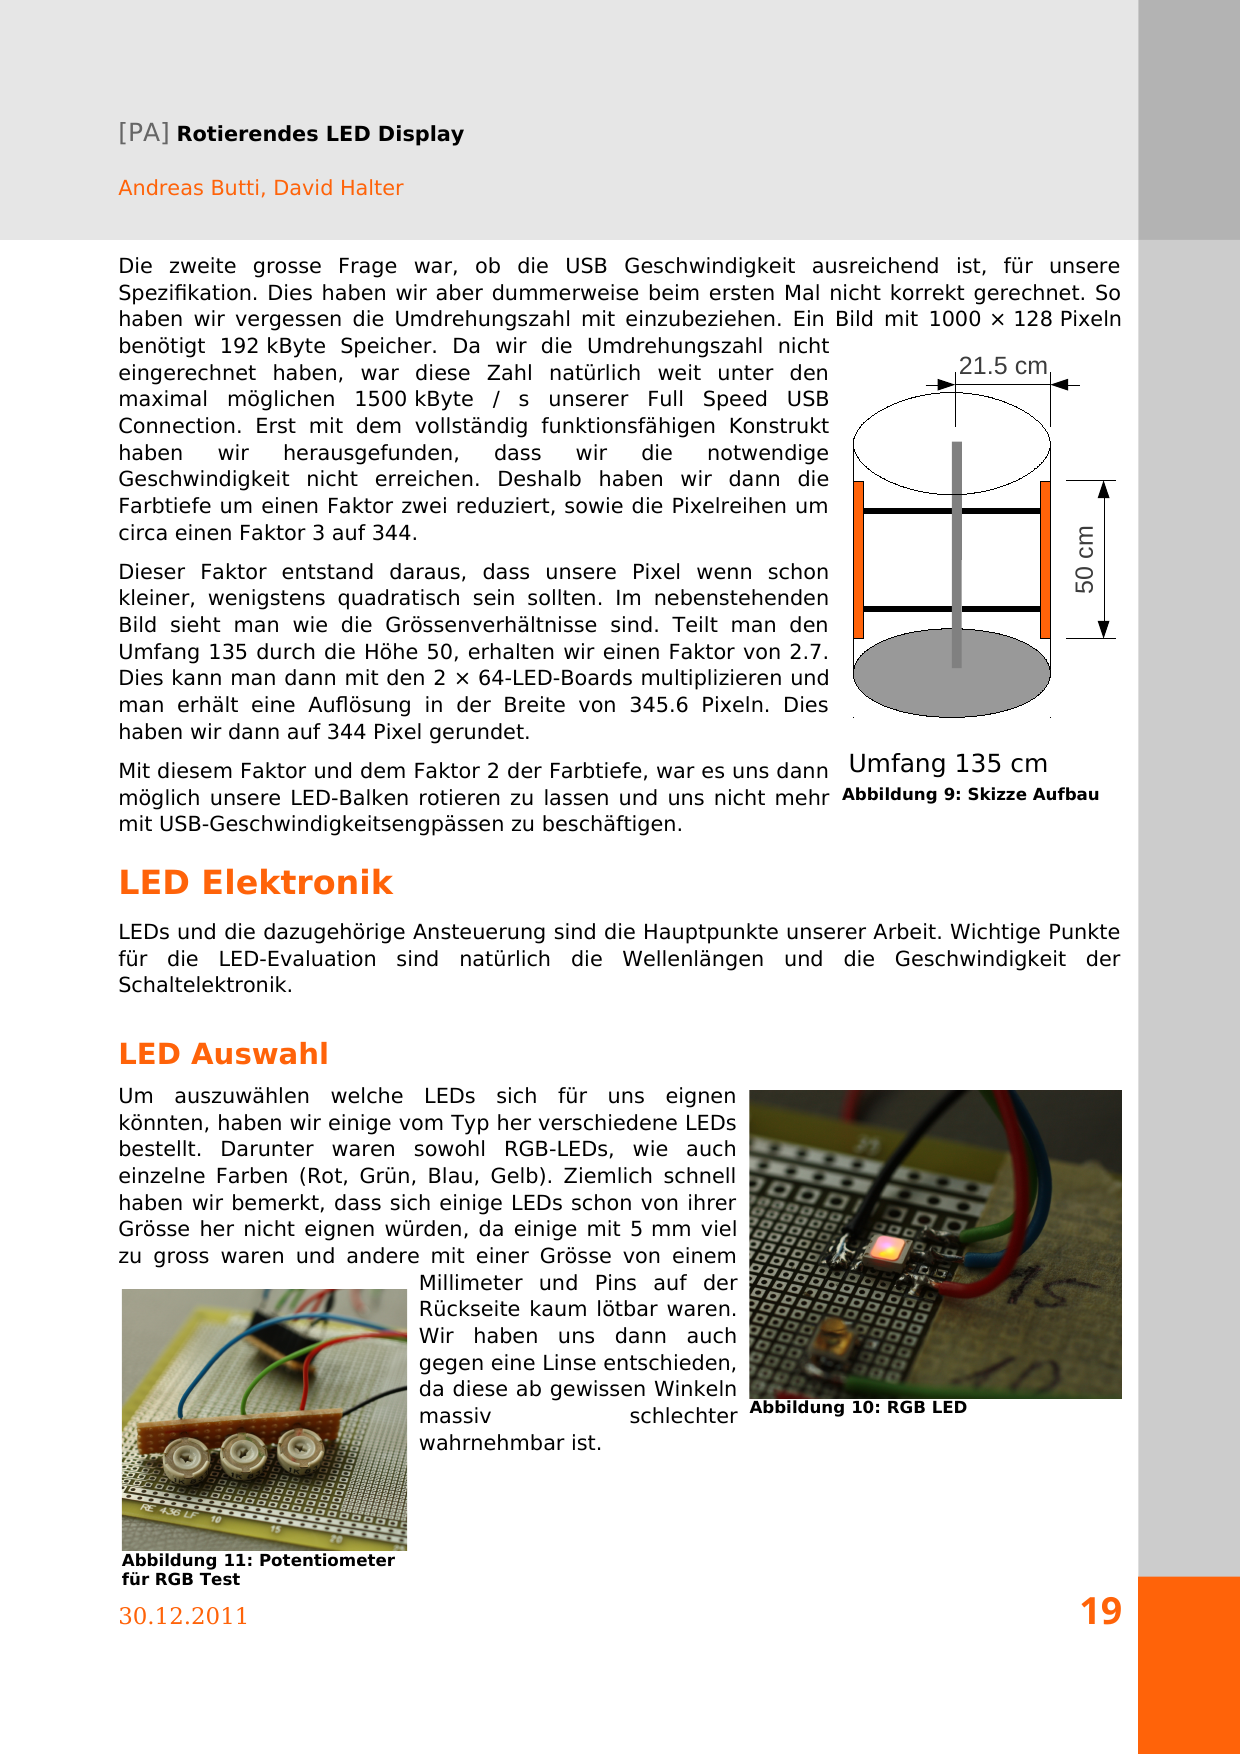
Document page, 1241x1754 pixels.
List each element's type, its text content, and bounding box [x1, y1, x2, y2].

text Abbildung 11: Potentiometer für RGB Test [122, 1551, 407, 1590]
text Die zweite grosse Frage war, ob die USB Geschwindigkeit ausreichend ist, für unsere Spezifikation. Dies haben wir aber dummerweise beim ersten Mal nicht korrekt gerechnet. So haben wir vergessen die Umdrehungszahl mit einzubeziehen. Ein Bild mit 1000 × 128 Pixeln benötigt 192 kByte Speicher. Da wir die Umdrehungszahl nicht eingerechnet haben, war diese Zahl natürlich weit unter den maximal möglichen 1500 kByte / s unserer Full Speed USB Connection. Erst mit dem vollständig funktionsfähigen Konstrukt haben wir herausgefunden, dass wir die notwendige Geschwindigkeit nicht erreichen. Deshalb haben wir dann die Farbtiefe um einen Faktor zwei reduziert, sowie die Pixelreihen um circa einen Faktor 3 auf 344. [118, 254, 1122, 545]
text LEDs und die dazugehörige Ansteuerung sind die Hauptpunkte unserer Arbeit. Wichtige Punkte für die LED-Evaluation sind natürlich die Wellenlängen und die Geschwindigkeit der Schaltelektronik. [118, 920, 1122, 998]
text Mit diesem Faktor und dem Faktor 2 der Farbtiefe, war es uns dann möglich unsere LED-Balken rotieren zu lassen und uns nicht mehr mit USB-Geschwindigkeitsengpässen zu beschäftigen. [118, 759, 1122, 837]
text Abbildung 10: RGB LED [749, 1399, 1122, 1418]
text Abbildung 9: Skizze Aufbau [842, 348, 1122, 804]
subtitle LED Auswahl [118, 1038, 1122, 1072]
subtitle LED Elektronik [118, 863, 1122, 902]
picture [121, 1289, 408, 1551]
text Dieser Faktor entstand daraus, dass unsere Pixel wenn schon kleiner, wenigstens quadratisch sein sollten. Im nebenstehenden Bild sieht man wie die Grössenverhältnisse sind. Teilt man den Umfang 135 durch die Höhe 50, erhalten wir einen Faktor von 2.7. Dies kann man dann mit den 2 × 64-LED-Boards multiplizieren und man erhält eine Auflösung in der Breite von 345.6 Pixeln. Dies haben wir dann auf 344 Pixel gerundet. [118, 560, 842, 744]
picture [749, 1090, 1122, 1399]
text Um auszuwählen welche LEDs sich für uns eignen könnten, haben wir einige vom Typ her verschiedene LEDs bestellt. Darunter waren sowohl RGB-LEDs, wie auch einzelne Farben (Rot, Grün, Blau, Gelb). Ziemlich schnell haben wir bemerkt, dass sich einige LEDs schon von ihrer Grösse her nicht eignen würden, da einige mit 5 mm viel zu gross waren und andere mit einer Grösse von einem Millimeter und Pins auf der Rückseite kaum lötbar waren. Wir haben uns dann auch gegen eine Linse entschieden, da diese ab gewissen Winkeln massiv schlechter wahrnehmbar ist. [118, 1084, 1122, 1455]
